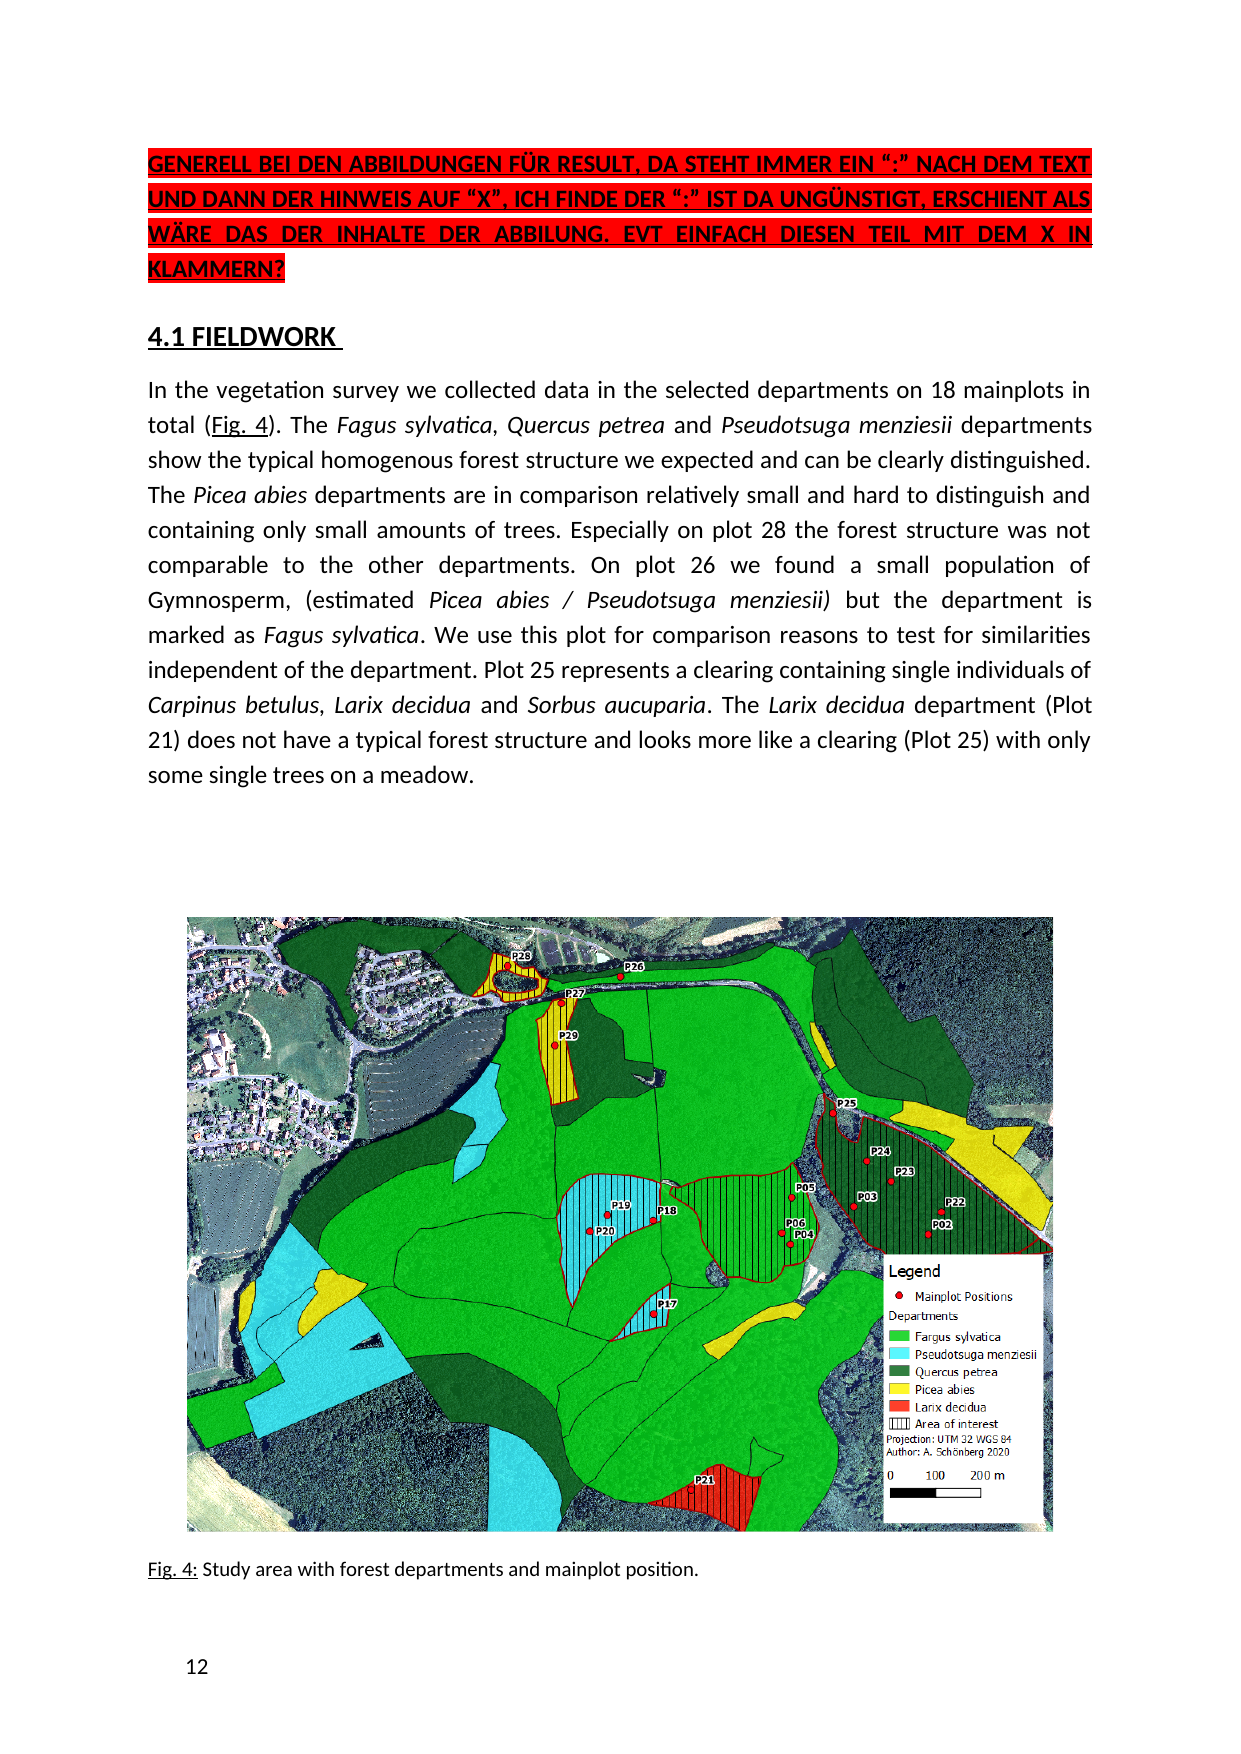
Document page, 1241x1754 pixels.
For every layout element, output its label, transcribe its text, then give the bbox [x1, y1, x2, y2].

text 4.1 Fieldwork [148, 318, 1092, 353]
text Fig. 4: Study area with forest departments and mainplot position. [148, 1556, 1092, 1582]
picture [187, 917, 1054, 1532]
text und dann der hinweis auf “x”, ich finde der “:” ist da ungünstigt, erschient als [148, 175, 1092, 209]
text In the vegetation survey we collected data in the selected departments on 18 mainplots in total (Fig. 4). The Fagus sylvatica, Quercus petrea and Pseudotsuga menziesii departments show the typical homogenous forest structure we expected and can be clearly distinguished. The Picea abies departments are in comparison relatively small and hard to distinguish and containing only small amounts of trees. Especially on plot 28 the forest structure was not comparable to the other departments. On plot 26 we found a small population of Gymnosperm, (estimated Picea abies / Pseudotsuga menziesii) but the department is marked as Fagus sylvatica. We use this plot for comparison reasons to test for similarities independent of the department. Plot 25 represents a clearing containing single individuals of Carpinus betulus, Larix decidua and Sorbus aucuparia. The Larix decidua department (Plot 21) does not have a typical forest structure and looks more like a clearing (Plot 25) with only some single trees on a meadow. [148, 374, 1092, 790]
text klammern? [148, 245, 1092, 283]
text generell bei den Abbildungen für result, da steht immer ein “:” nach dem text [148, 148, 1092, 174]
text wäre das der inhalte der abbilung. Evt einfach diesen teil mit dem x in [148, 210, 1092, 244]
